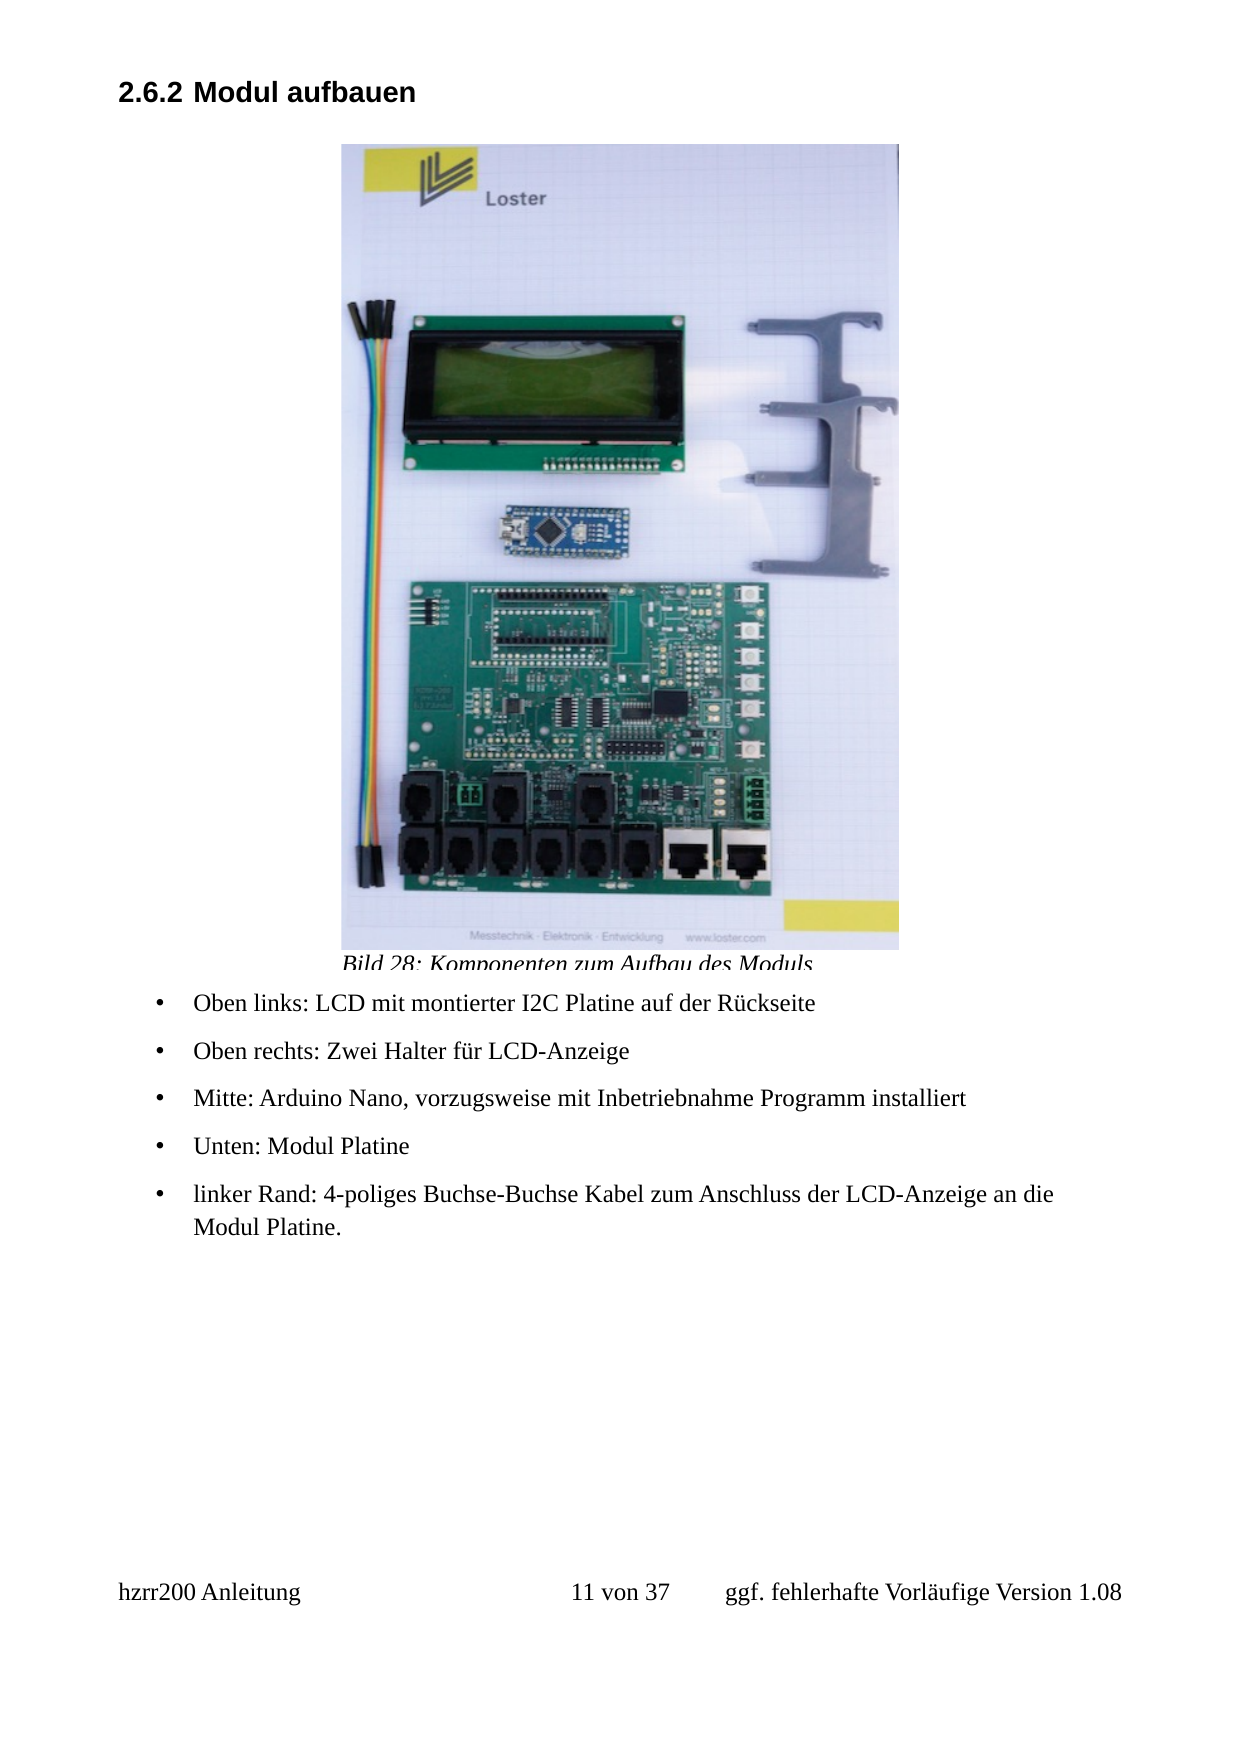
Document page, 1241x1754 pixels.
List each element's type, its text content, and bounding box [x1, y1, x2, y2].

list Oben rechts: Zwei Halter für LCD-Anzeige [156, 1036, 1122, 1064]
list Mitte: Arduino Nano, vorzugsweise mit Inbetriebnahme Programm installiert [156, 1083, 1122, 1112]
list Oben links: LCD mit montierter I2C Platine auf der Rückseite [156, 988, 1122, 1017]
list linker Rand: 4-poliges Buchse-Buchse Kabel zum Anschluss der LCD-Anzeige an die Modul Platine. [156, 1179, 1122, 1240]
picture [341, 144, 899, 950]
text Bild 28: Komponenten zum Aufbau des Moduls [341, 950, 899, 969]
list Unten: Modul Platine [156, 1131, 1122, 1160]
subtitle Modul aufbauen [118, 75, 1122, 108]
text [341, 121, 899, 144]
